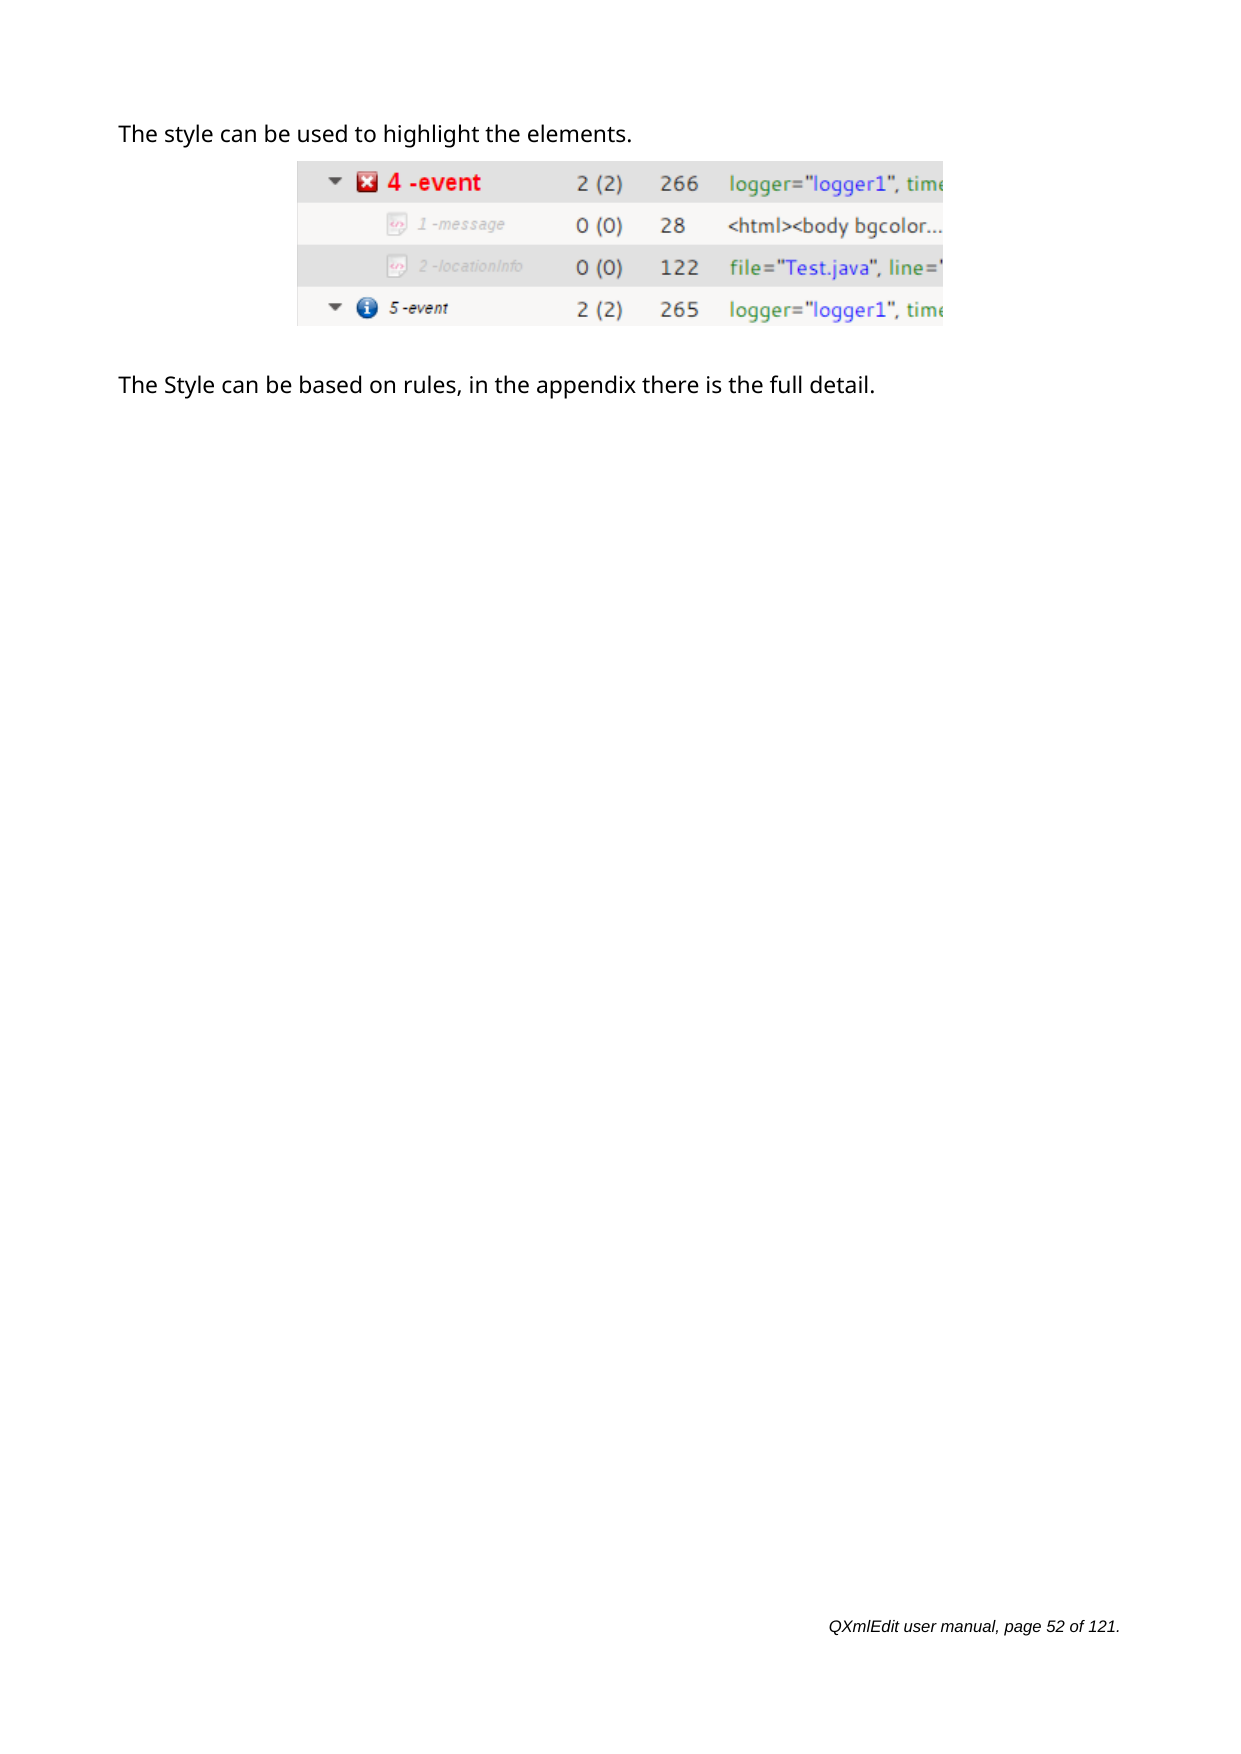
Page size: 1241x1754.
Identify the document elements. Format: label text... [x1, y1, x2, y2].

text The style can be used to highlight the elements. [118, 118, 1122, 149]
picture [297, 161, 943, 326]
text The Style can be based on rules, in the appendix there is the full detail. [118, 369, 1122, 400]
